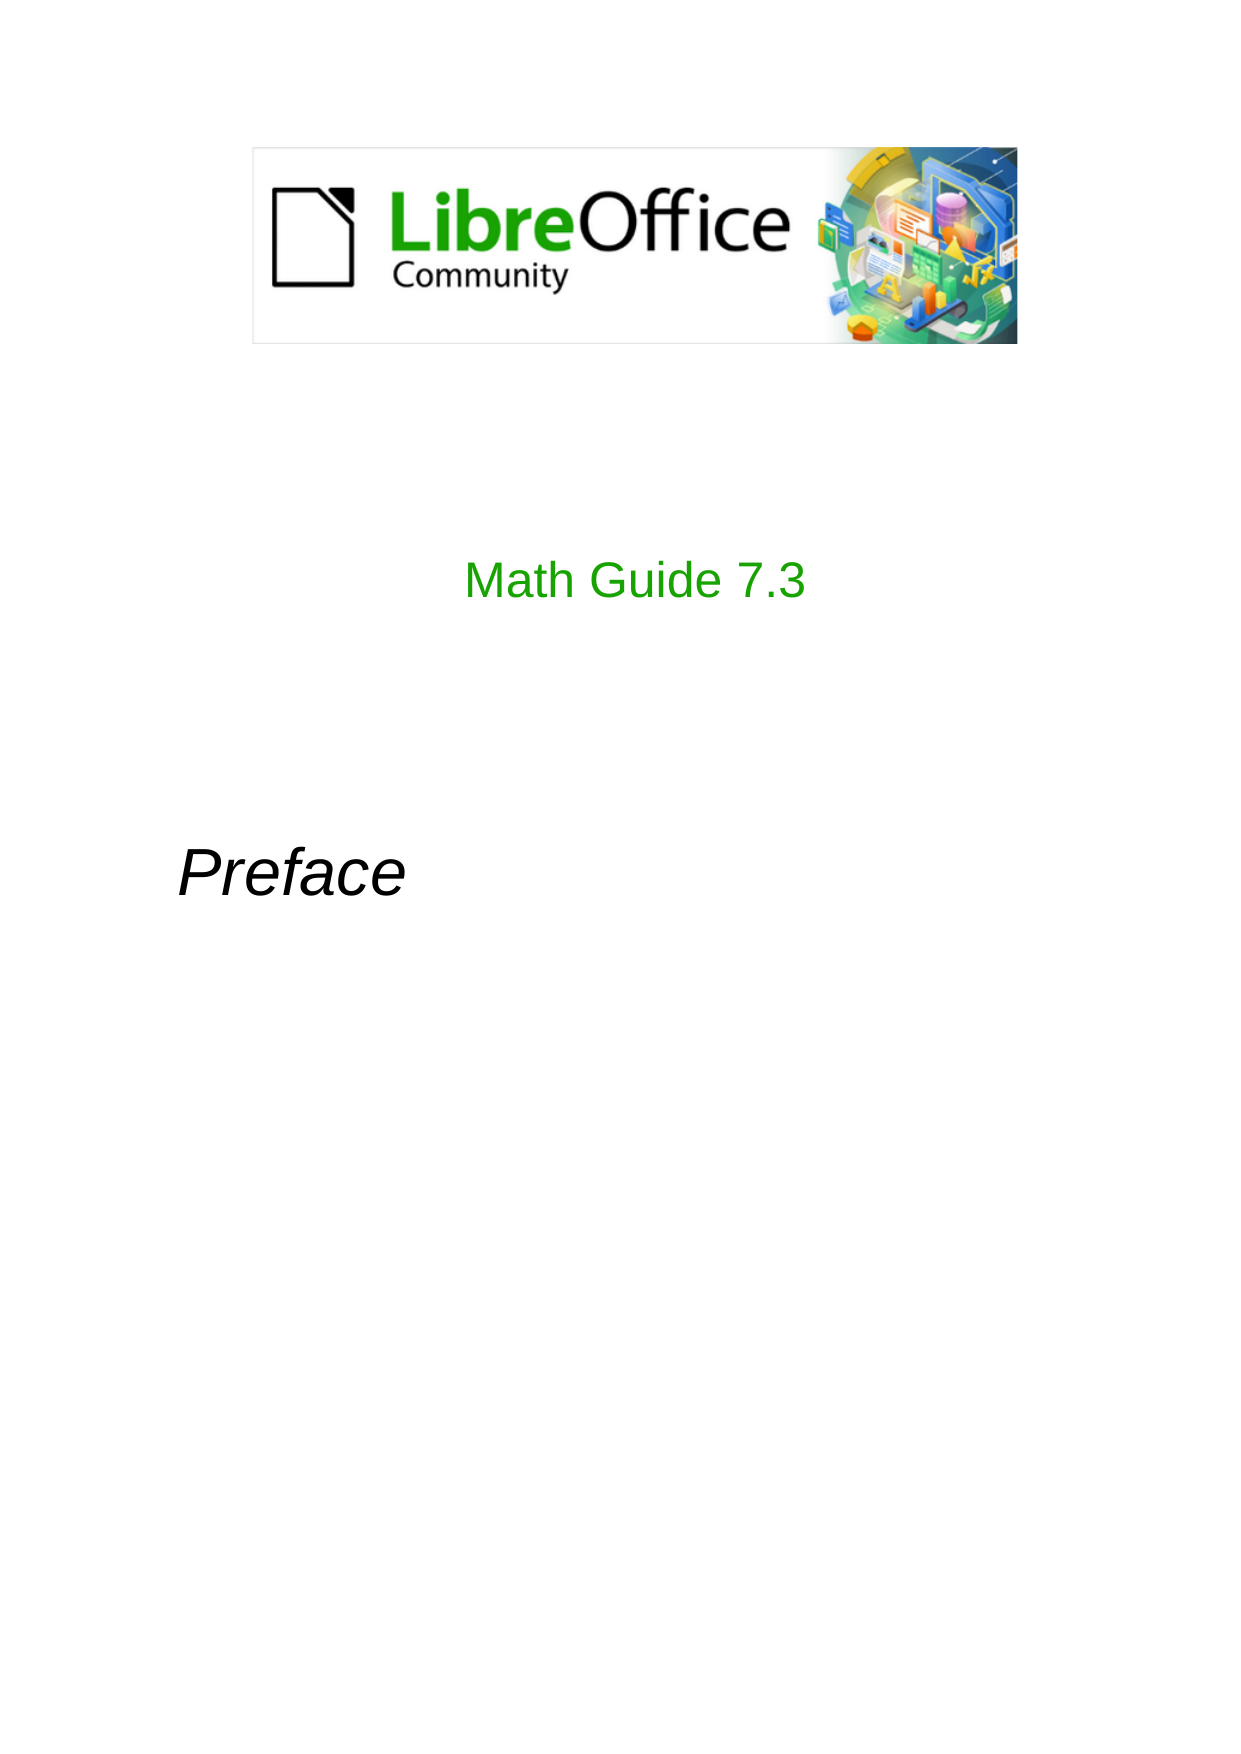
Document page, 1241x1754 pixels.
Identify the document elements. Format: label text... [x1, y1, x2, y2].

text Math Guide 7.3 [177, 550, 1093, 608]
title Preface [177, 833, 1093, 909]
picture [252, 147, 1018, 344]
